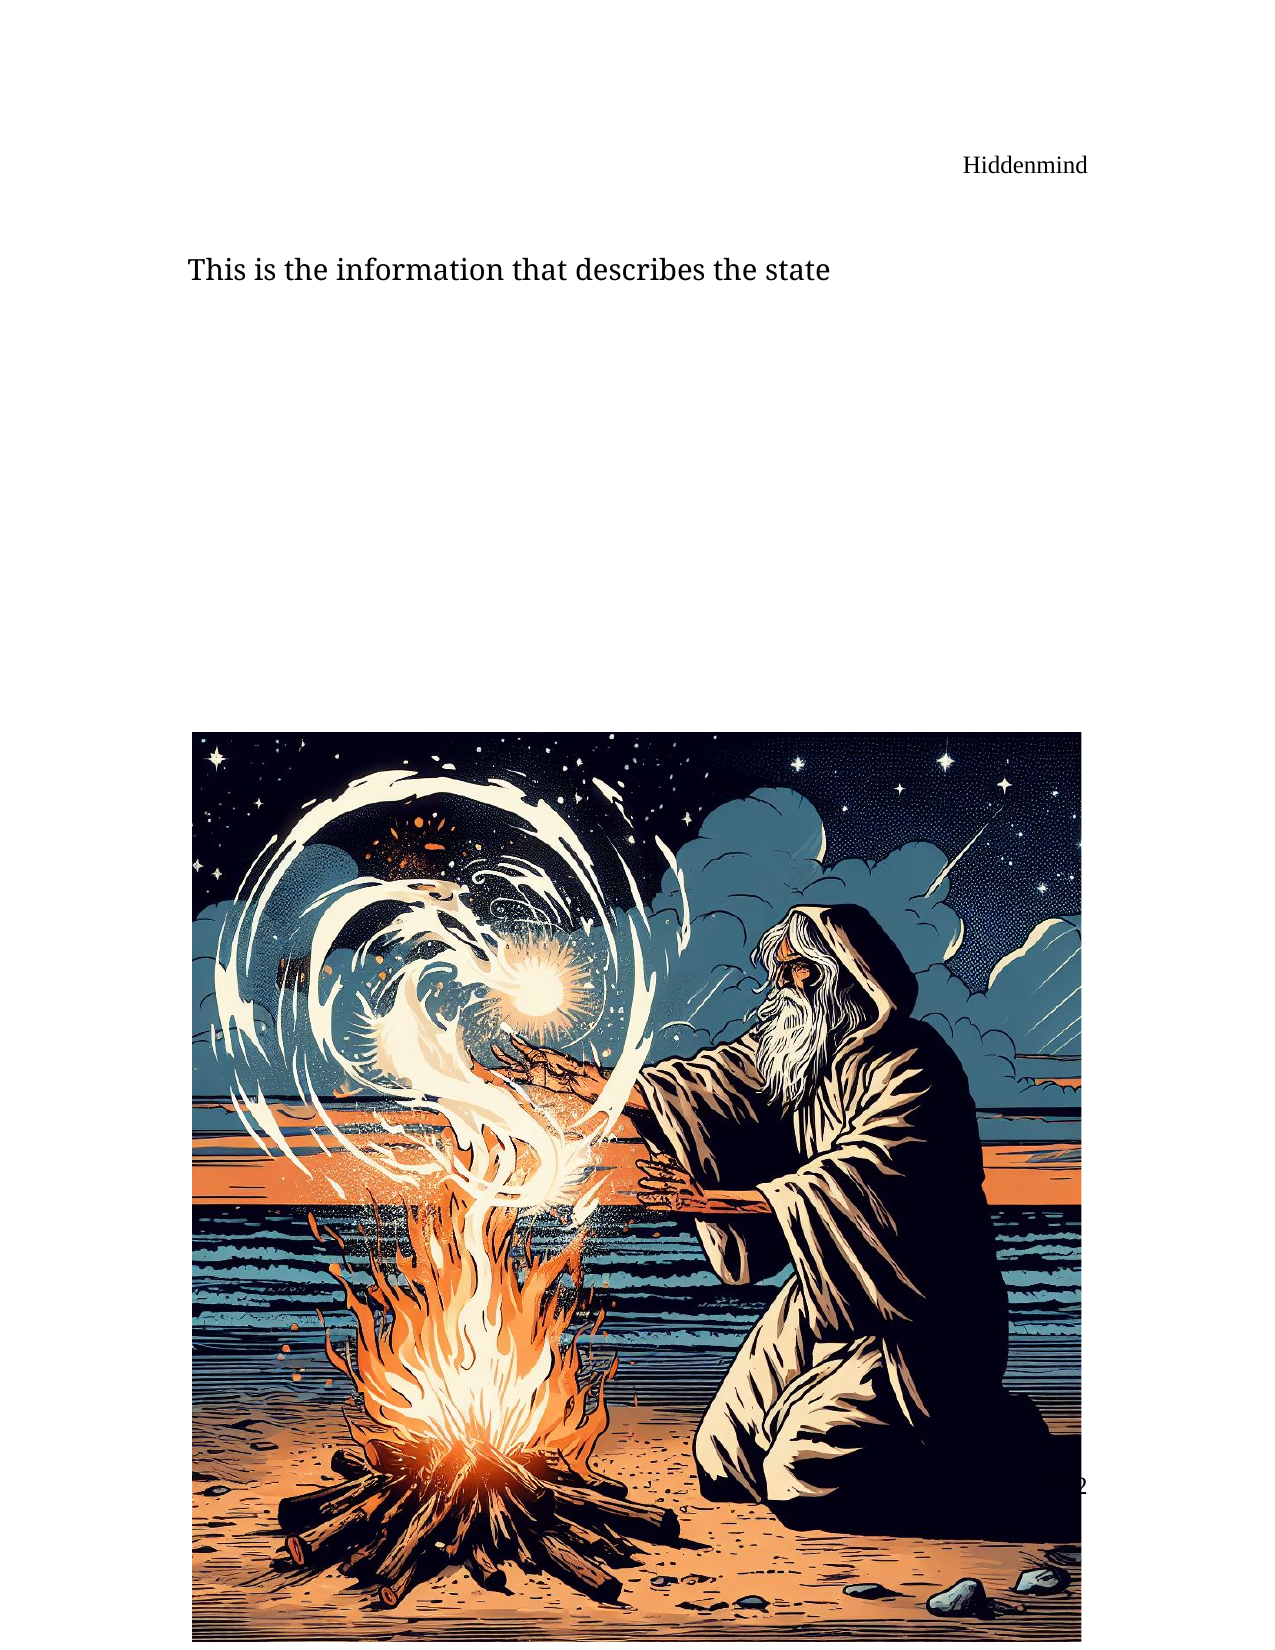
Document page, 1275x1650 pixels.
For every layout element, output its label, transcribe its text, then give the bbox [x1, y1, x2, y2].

text This is the information that describes the state [187, 250, 1087, 289]
picture [192, 732, 1082, 1642]
